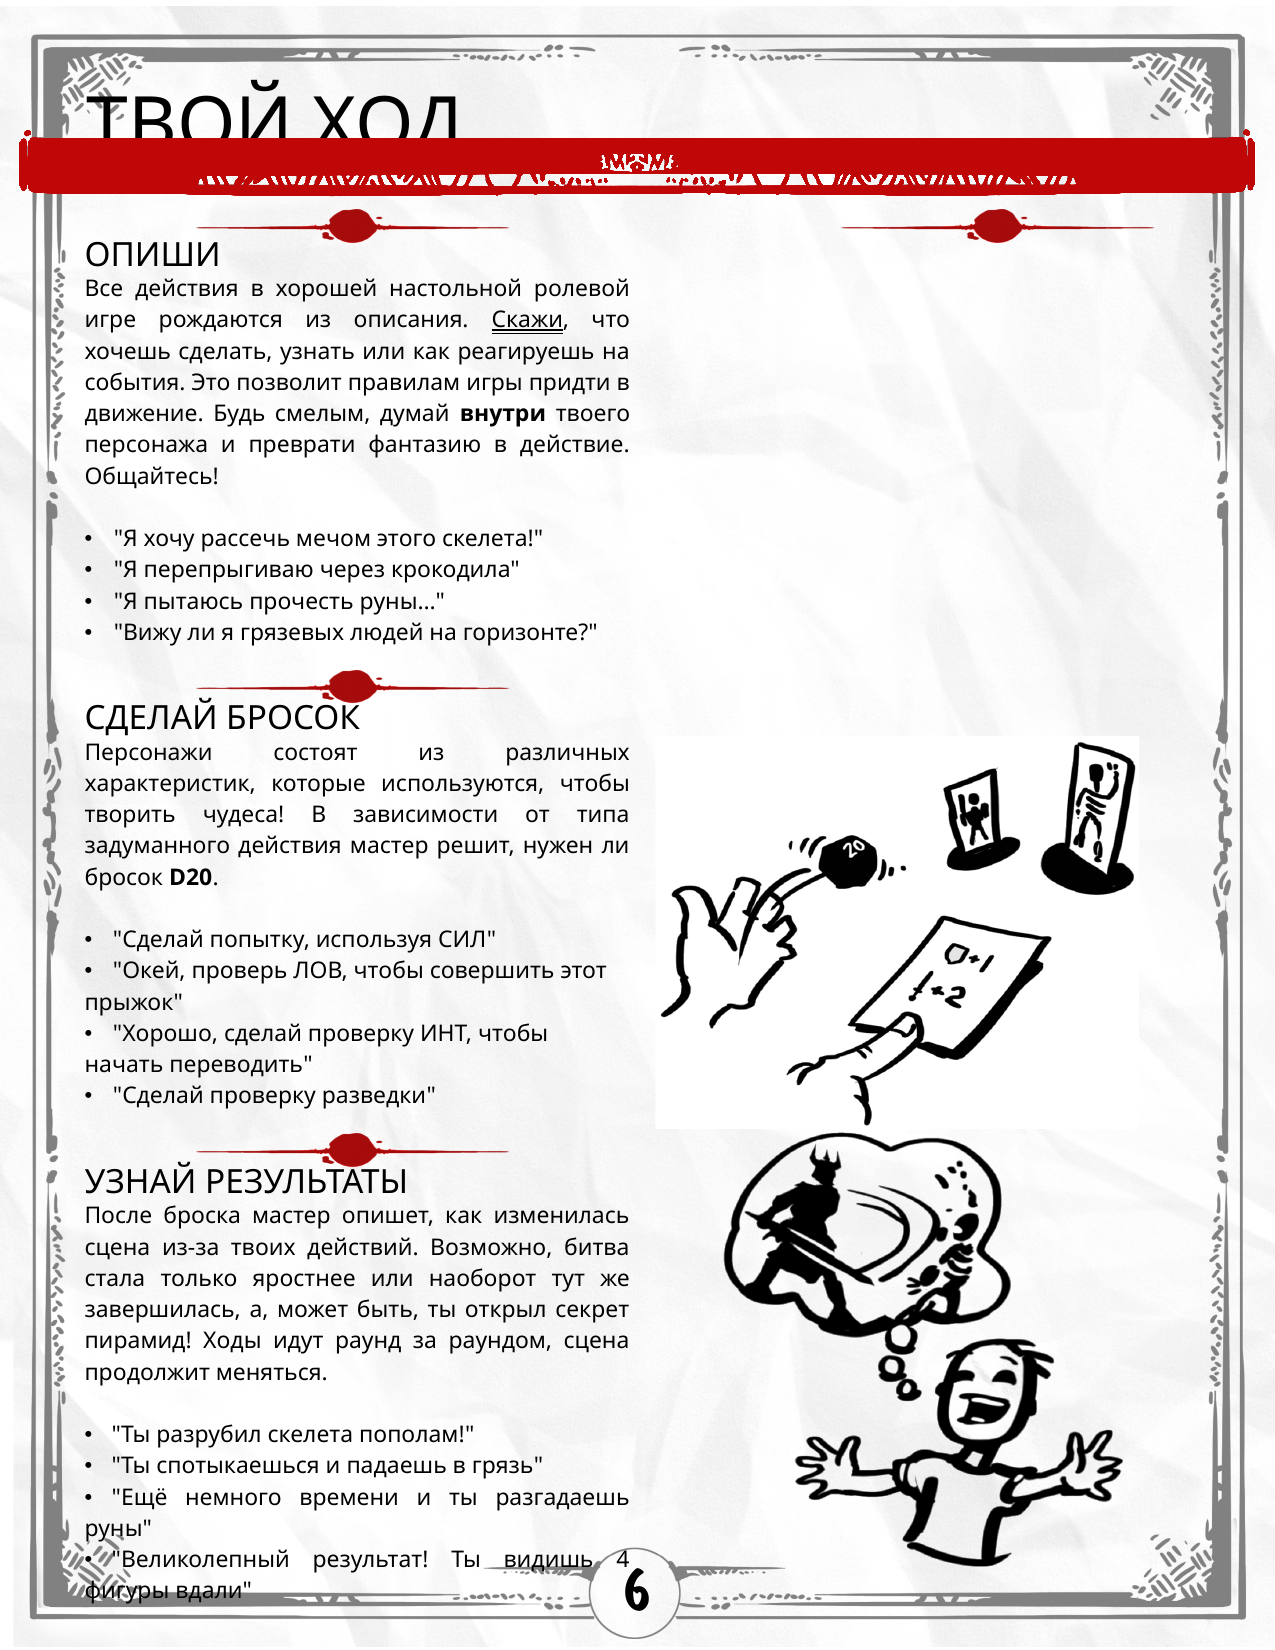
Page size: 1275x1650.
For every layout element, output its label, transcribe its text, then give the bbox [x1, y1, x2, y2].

list "Я хочу рассечь мечом этого скелета!" [84, 522, 630, 553]
text После броска мастер опишет, как изменилась сцена из-за твоих действий. Возможно, битва стала только яростнее или наоборот тут же завершилась, а, может быть, ты открыл секрет пирамид! Ходы идут раунд за раундом, сцена продолжит меняться. [84, 1199, 630, 1387]
list "Великолепный результат! Ты видишь 4 фигуры вдали" [84, 1543, 630, 1606]
list "Хорошо, сделай проверку ИНТ, чтобы начать переводить" [84, 1017, 630, 1079]
list "Ты спотыкаешься и падаешь в грязь" [84, 1449, 630, 1481]
list "Окей, проверь ЛОВ, чтобы совершить этот прыжок" [84, 954, 630, 1017]
list "Сделай попытку, используя СИЛ" [84, 923, 630, 954]
list "Я перепрыгиваю через крокодила" [84, 553, 630, 585]
picture [0, 6, 1275, 1647]
list "Ты разрубил скелета пополам!" [84, 1418, 630, 1449]
list "Вижу ли я грязевых людей на горизонте?" [84, 616, 630, 647]
subtitle УЗНАЙ РЕЗУЛЬТАТЫ [84, 1169, 630, 1199]
list "Я пытаюсь прочесть руны…" [84, 585, 630, 616]
text Персонажи состоят из различных характеристик, которые используются, чтобы творить чудеса! В зависимости от типа задуманного действия мастер решит, нужен ли бросок D20. [84, 736, 630, 892]
subtitle СДЕЛАЙ БРОСОК [84, 706, 630, 736]
list "Ещё немного времени и ты разгадаешь руны" [84, 1481, 630, 1543]
text Все действия в хорошей настольной ролевой игре рождаются из описания. Скажи, что хочешь сделать, узнать или как реагируешь на события. Это позволит правилам игры придти в движение. Будь смелым, думай внутри твоего персонажа и преврати фантазию в действие. Общайтесь! [84, 272, 630, 491]
subtitle ОПИШИ [84, 245, 630, 272]
list "Сделай проверку разведки" [84, 1079, 630, 1111]
